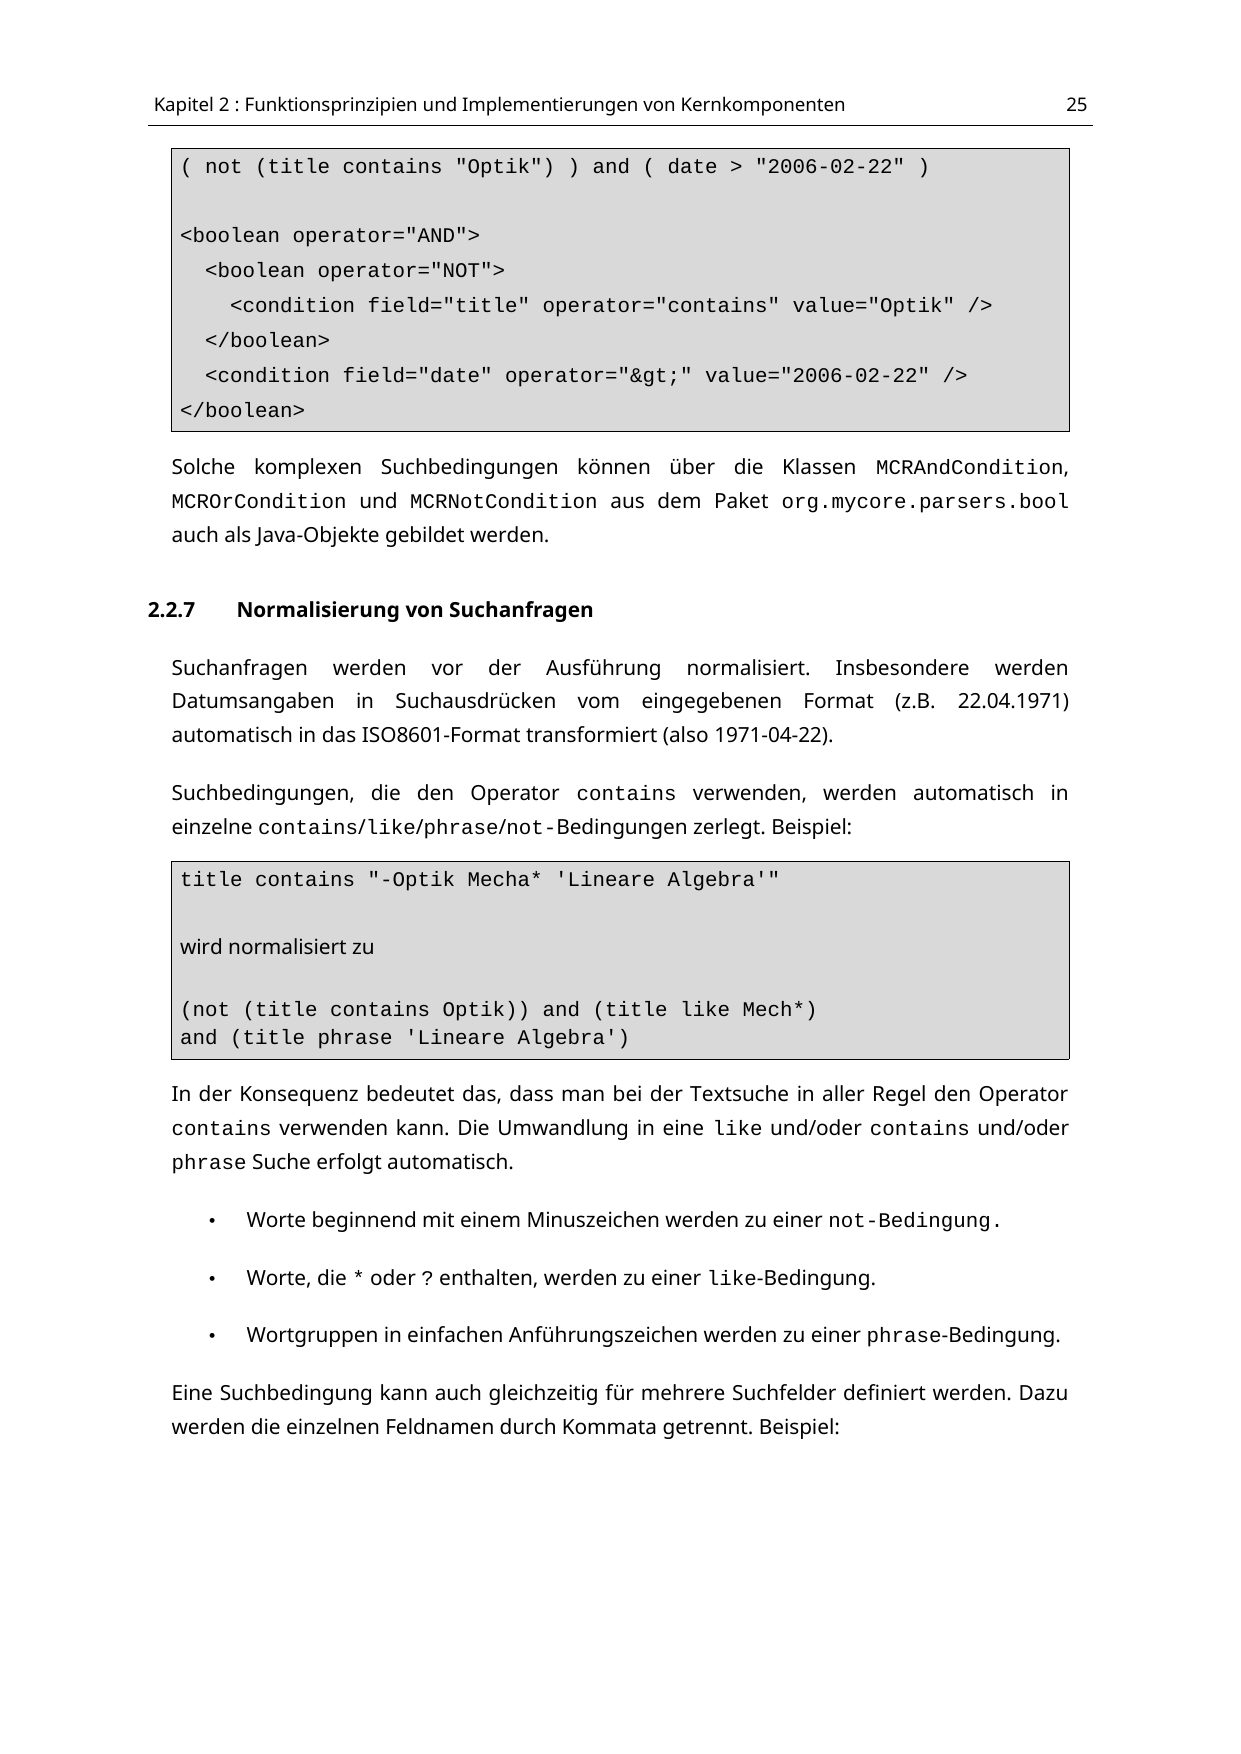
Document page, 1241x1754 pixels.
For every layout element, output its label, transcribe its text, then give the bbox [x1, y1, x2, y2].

subtitle Normalisierung von Suchanfragen [148, 595, 1092, 624]
text <boolean operator="AND"> [172, 216, 1069, 248]
text </boolean> [172, 321, 1069, 353]
list Worte beginnend mit einem Minuszeichen werden zu einer not-Bedingung. [209, 1205, 1069, 1234]
text Eine Suchbedingung kann auch gleichzeitig für mehrere Suchfelder definiert werden. Dazu werden die einzelnen Feldnamen durch Kommata getrennt. Beispiel: [171, 1378, 1069, 1440]
text Suchanfragen werden vor der Ausführung normalisiert. Insbesondere werden Datumsangaben in Suchausdrücken vom eingegebenen Format (z.B. 22.04.1971) automatisch in das ISO8601-Format transformiert (also 1971-04-22). [171, 653, 1069, 749]
text </boolean> [172, 391, 1069, 431]
list Worte, die * oder ? enthalten, werden zu einer like-Bedingung. [209, 1263, 1069, 1291]
text <boolean operator="NOT"> [172, 251, 1069, 283]
text Suchbedingungen, die den Operator contains verwenden, werden automatisch in einzelne contains/like/phrase/not-Bedingungen zerlegt. Beispiel: [171, 778, 1069, 841]
text <condition field="date" operator="&gt;" value="2006-02-22" /> [172, 356, 1069, 388]
text title contains "-Optik Mecha* 'Lineare Algebra'" wird normalisiert zu (not (title contains Optik)) and (title like Mech*) and (title phrase 'Lineare Algebra') [172, 862, 1069, 1059]
text <condition field="title" operator="contains" value="Optik" /> [172, 286, 1069, 318]
list Wortgruppen in einfachen Anführungszeichen werden zu einer phrase-Bedingung. [209, 1321, 1069, 1349]
text ( not (title contains "Optik") ) and ( date > "2006-02-22" ) [172, 149, 1069, 213]
text In der Konsequenz bedeutet das, dass man bei der Textsuche in aller Regel den Operator contains verwenden kann. Die Umwandlung in eine like und/oder contains und/oder phrase Suche erfolgt automatisch. [171, 1079, 1069, 1176]
text Solche komplexen Suchbedingungen können über die Klassen MCRAndCondition, MCROrCondition und MCRNotCondition aus dem Paket org.mycore.parsers.bool auch als Java-Objekte gebildet werden. [171, 452, 1069, 548]
